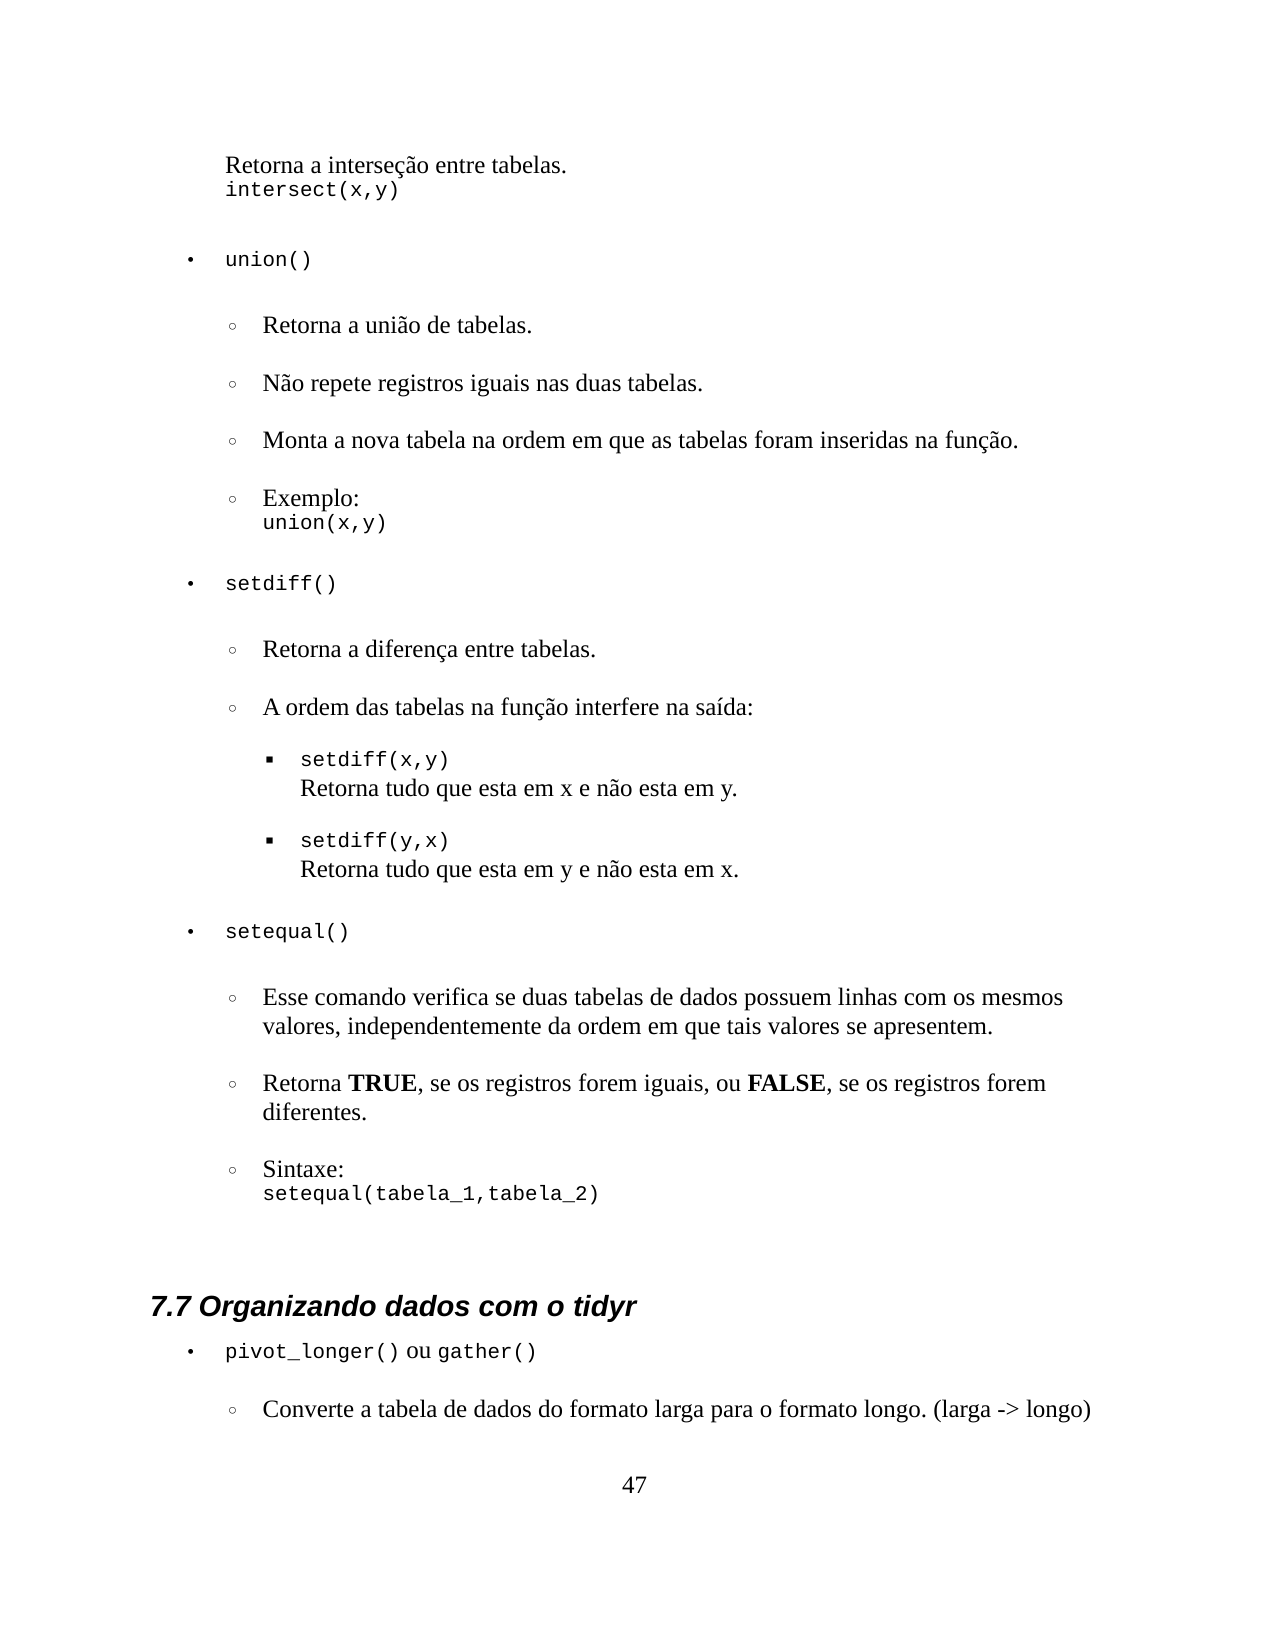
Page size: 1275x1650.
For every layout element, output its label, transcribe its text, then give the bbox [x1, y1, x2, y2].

list intersect() Retorna a interseção entre tabelas. intersect(x,y) [187, 150, 1125, 231]
list Retorna a diferença entre tabelas. [225, 634, 1125, 692]
list Esse comando verifica se duas tabelas de dados possuem linhas com os mesmos valores, independentemente da ordem em que tais valores se apresentem. [225, 982, 1125, 1068]
list Sintaxe: setequal(tabela_1,tabela_2) [225, 1154, 1125, 1236]
list setdiff(x,y) Retorna tudo que esta em x e não esta em y. [262, 749, 1125, 831]
list setequal() [187, 921, 1125, 973]
list Retorna TRUE, se os registros forem iguais, ou FALSE, se os registros forem diferentes. [225, 1068, 1125, 1154]
list pivot_longer() ou gather() [187, 1335, 1125, 1394]
list Exemplo: union(x,y) [225, 483, 1125, 564]
subtitle 7.7 Organizando dados com o tidyr [150, 1289, 1125, 1323]
list Converte a tabela de dados do formato larga para o formato longo. (larga -> longo) [225, 1394, 1125, 1422]
list Não repete registros iguais nas duas tabelas. [225, 368, 1125, 425]
list Monta a nova tabela na ordem em que as tabelas foram inseridas na função. [225, 425, 1125, 483]
list setdiff() [187, 573, 1125, 625]
list setdiff(y,x) Retorna tudo que esta em y e não esta em x. [262, 831, 1125, 912]
list A ordem das tabelas na função interfere na saída: [225, 692, 1125, 749]
list Retorna a união de tabelas. [225, 310, 1125, 368]
list union() [187, 249, 1125, 301]
